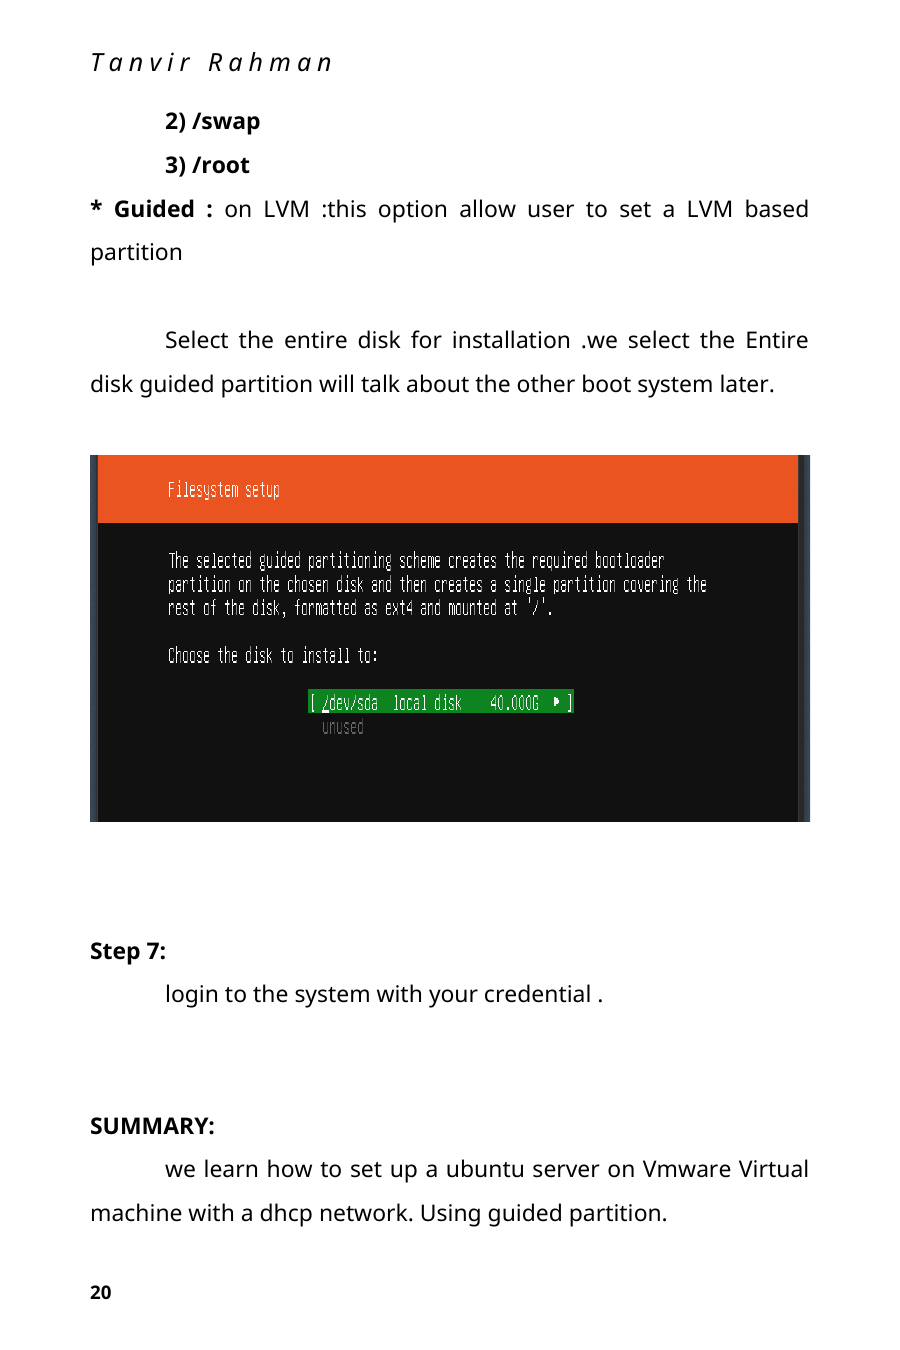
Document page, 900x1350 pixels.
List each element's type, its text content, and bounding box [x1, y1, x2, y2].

text Select the entire disk for installation .we select the Entire disk guided partition will talk about the other boot system later. [90, 324, 810, 399]
text we learn how to set up a ubuntu server on Vmware Virtual machine with a dhcp network. Using guided partition. [90, 1153, 810, 1228]
picture [90, 455, 811, 822]
text 2) /swap [90, 105, 810, 136]
text SUMMARY: [90, 1109, 810, 1141]
text 3) /root [90, 149, 810, 180]
text login to the system with your credential . [90, 978, 810, 1009]
text * Guided : on LVM :this option allow user to set a LVM based partition [90, 192, 810, 267]
text Step 7: [90, 934, 810, 966]
